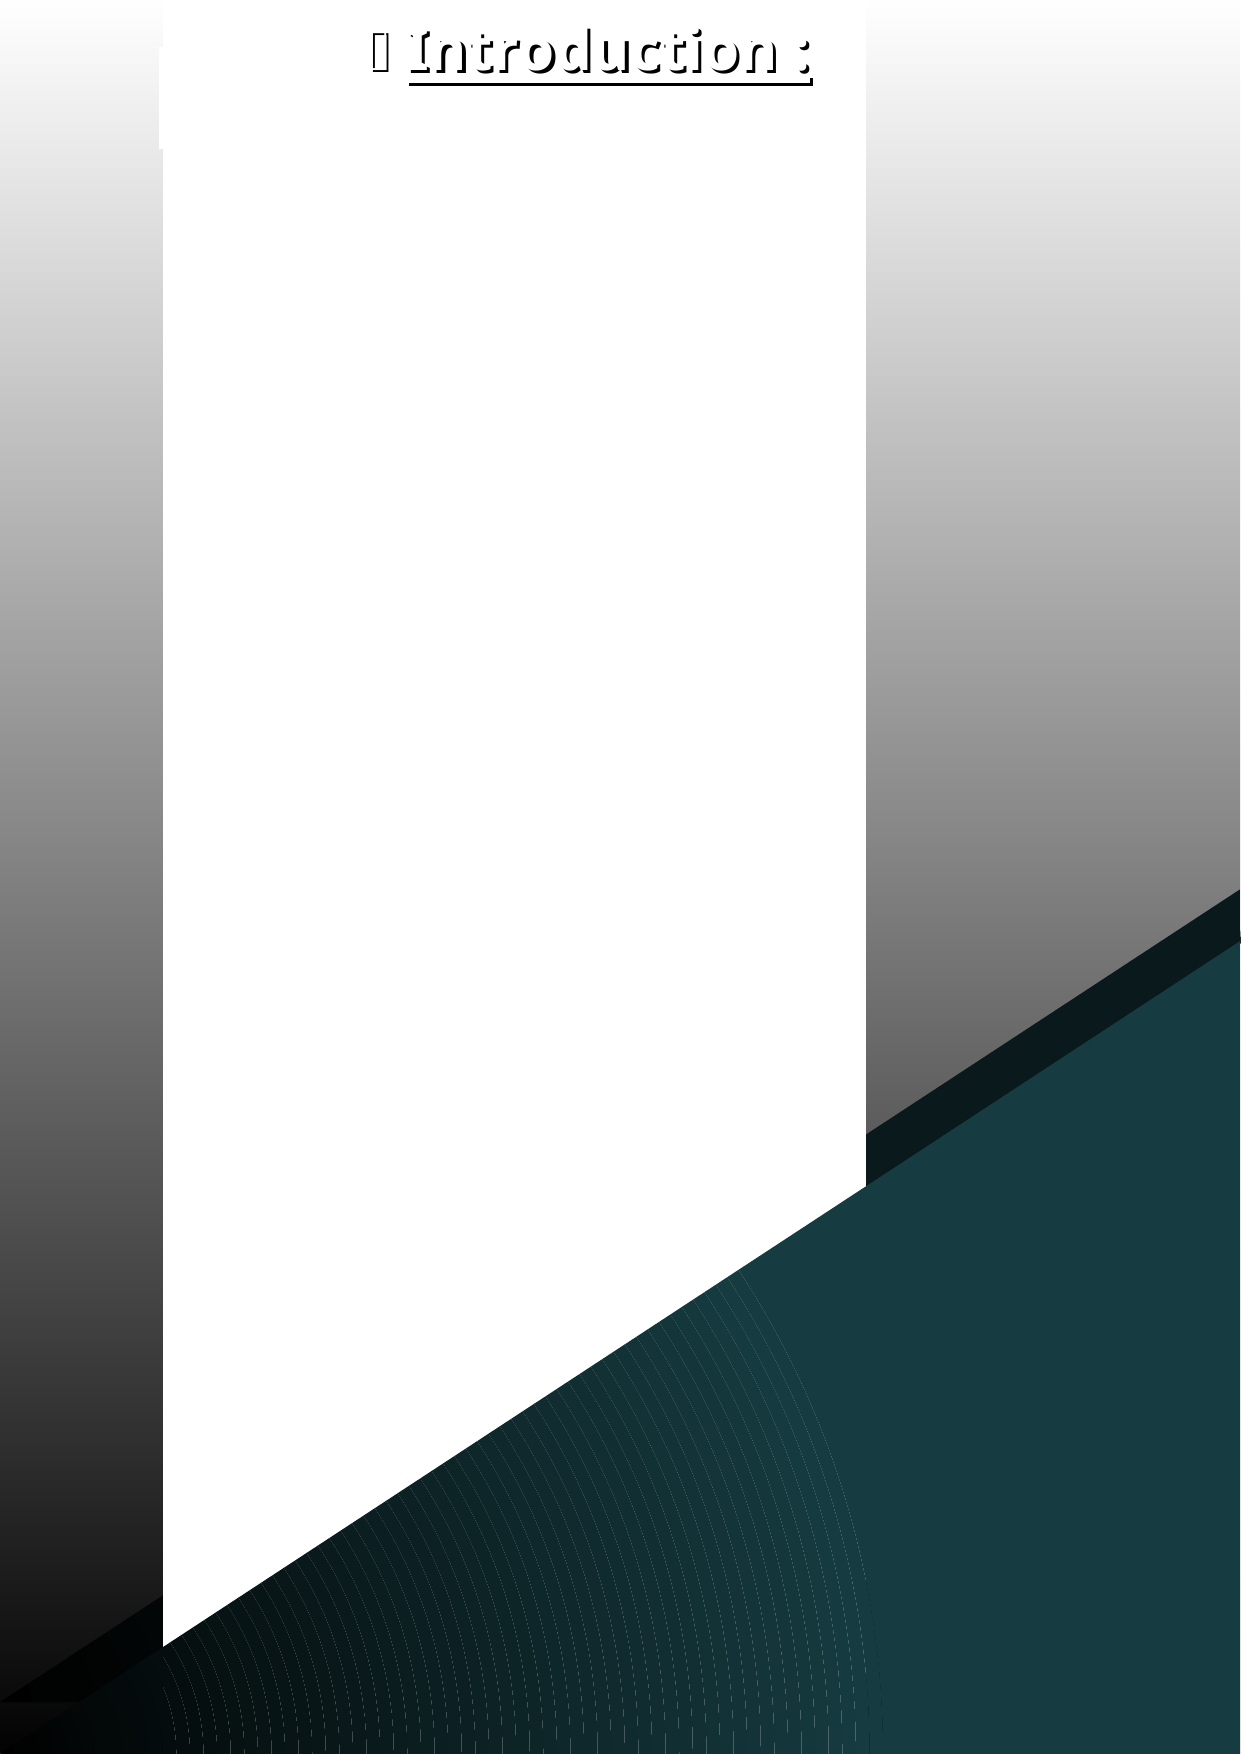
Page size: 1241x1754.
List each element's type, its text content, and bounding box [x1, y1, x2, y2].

list Introduction : [328, 7, 851, 87]
